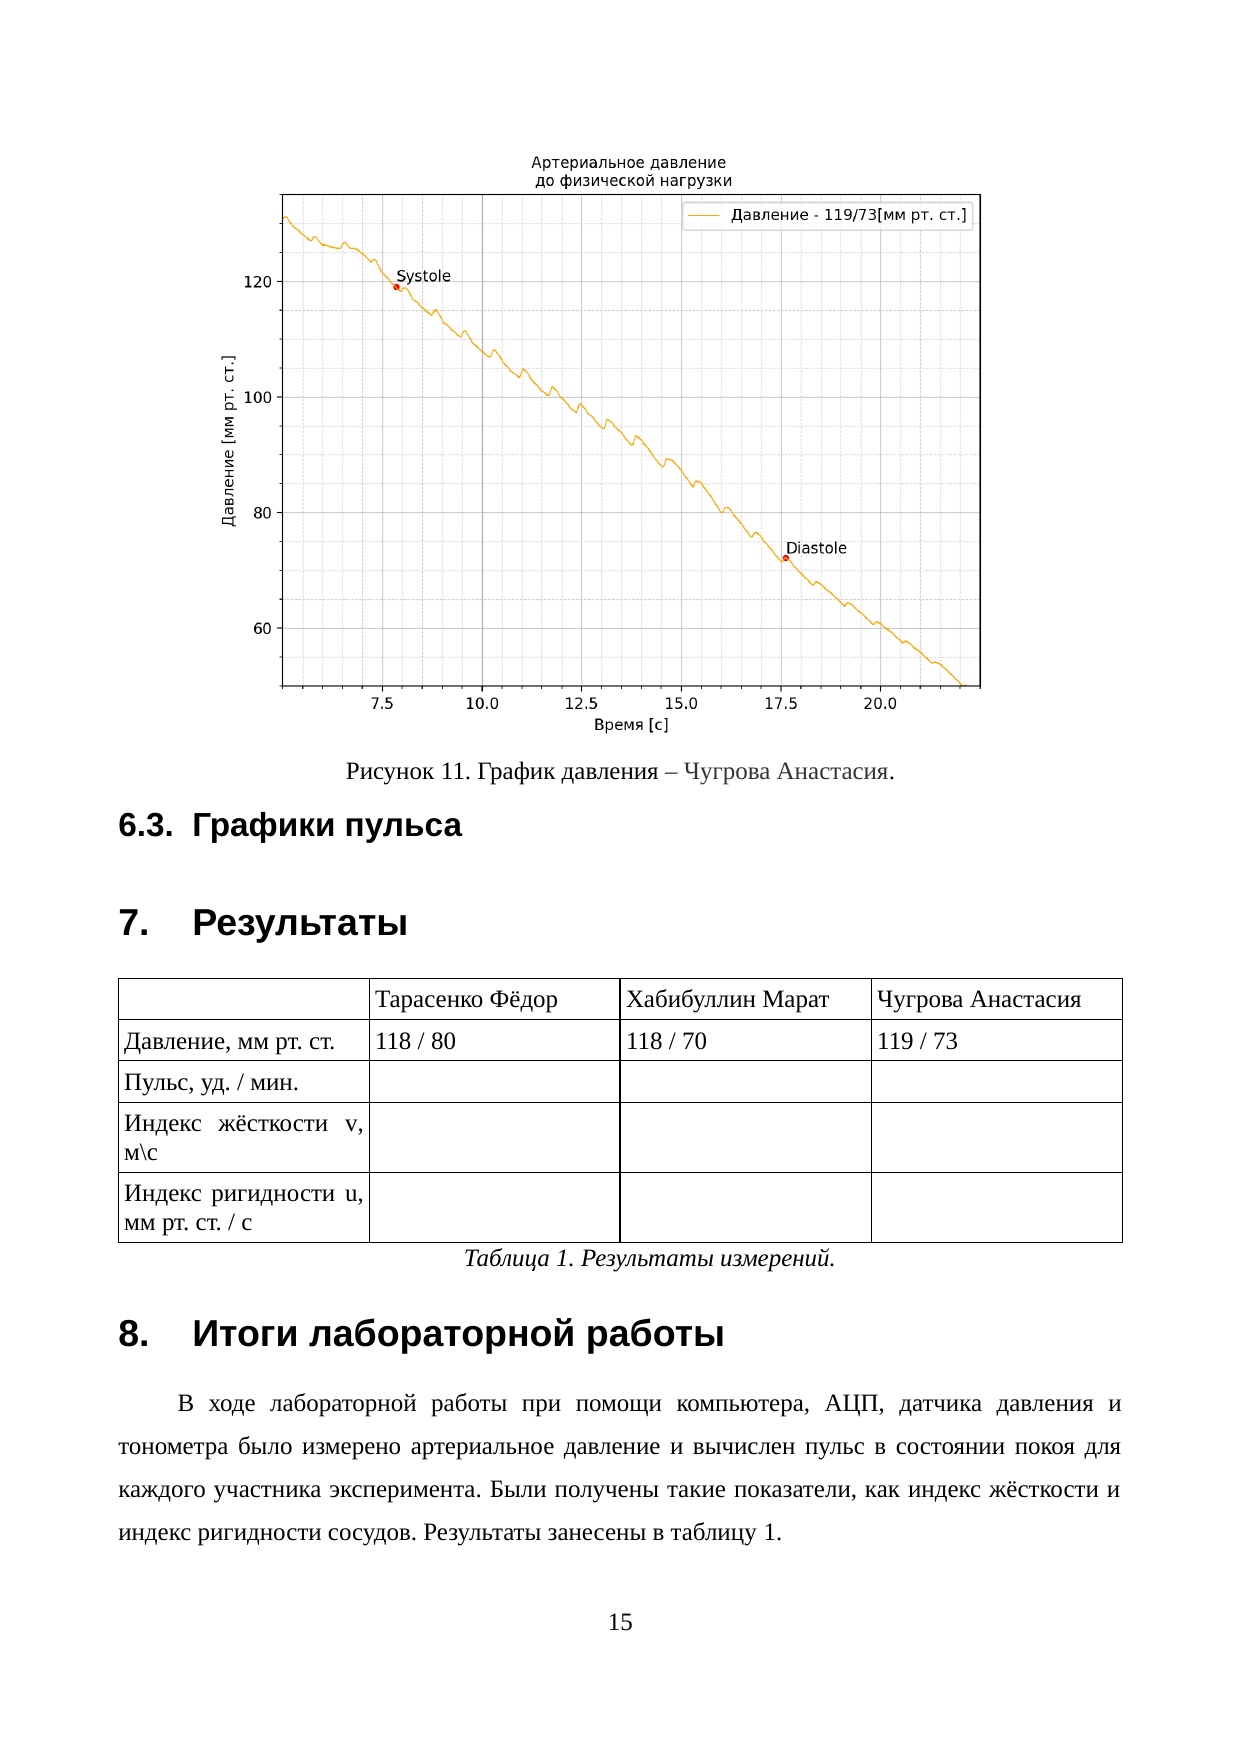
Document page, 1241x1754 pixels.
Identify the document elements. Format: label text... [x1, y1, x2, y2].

text Таблица 1. Результаты измерений. [118, 1243, 1122, 1271]
table_cell [621, 1173, 871, 1242]
table_cell 118 / 70 [621, 1020, 871, 1060]
table_cell Индекс жёсткости v, м\с [119, 1103, 369, 1172]
table_cell Индекс ригидности u, мм рт. ст. / с [119, 1173, 369, 1242]
table_header Тарасенко Фёдор [370, 979, 619, 1019]
picture [170, 118, 1070, 756]
subtitle Графики пульса [118, 806, 1122, 844]
table_header [119, 979, 369, 1019]
table_cell [872, 1103, 1122, 1172]
table_header Хабибуллин Марат [621, 979, 871, 1019]
table_cell [872, 1061, 1122, 1102]
table_cell 119 / 73 [872, 1020, 1122, 1060]
table_cell [872, 1173, 1122, 1242]
table_cell [621, 1103, 871, 1172]
text Рисунок 11. График давления – Чугрова Анастасия. [118, 756, 1122, 785]
subtitle Итоги лабораторной работы [118, 1311, 1122, 1354]
table_cell [370, 1173, 619, 1242]
table_cell [621, 1061, 871, 1102]
text В ходе лабораторной работы при помощи компьютера, АЦП, датчика давления и тонометра было измерено артериальное давление и вычислен пульс в состоянии покоя для каждого участника эксперимента. Были получены такие показатели, как индекс жёсткости и индекс ригидности сосудов. Результаты занесены в таблицу 1. [118, 1388, 1122, 1546]
table_cell Давление, мм рт. ст. [119, 1020, 369, 1060]
table_header Чугрова Анастасия [872, 979, 1122, 1019]
table_cell [370, 1103, 619, 1172]
table_cell Пульс, уд. / мин. [119, 1061, 369, 1102]
subtitle Результаты [118, 901, 1122, 944]
table_cell [370, 1061, 619, 1102]
table_cell 118 / 80 [370, 1020, 619, 1060]
